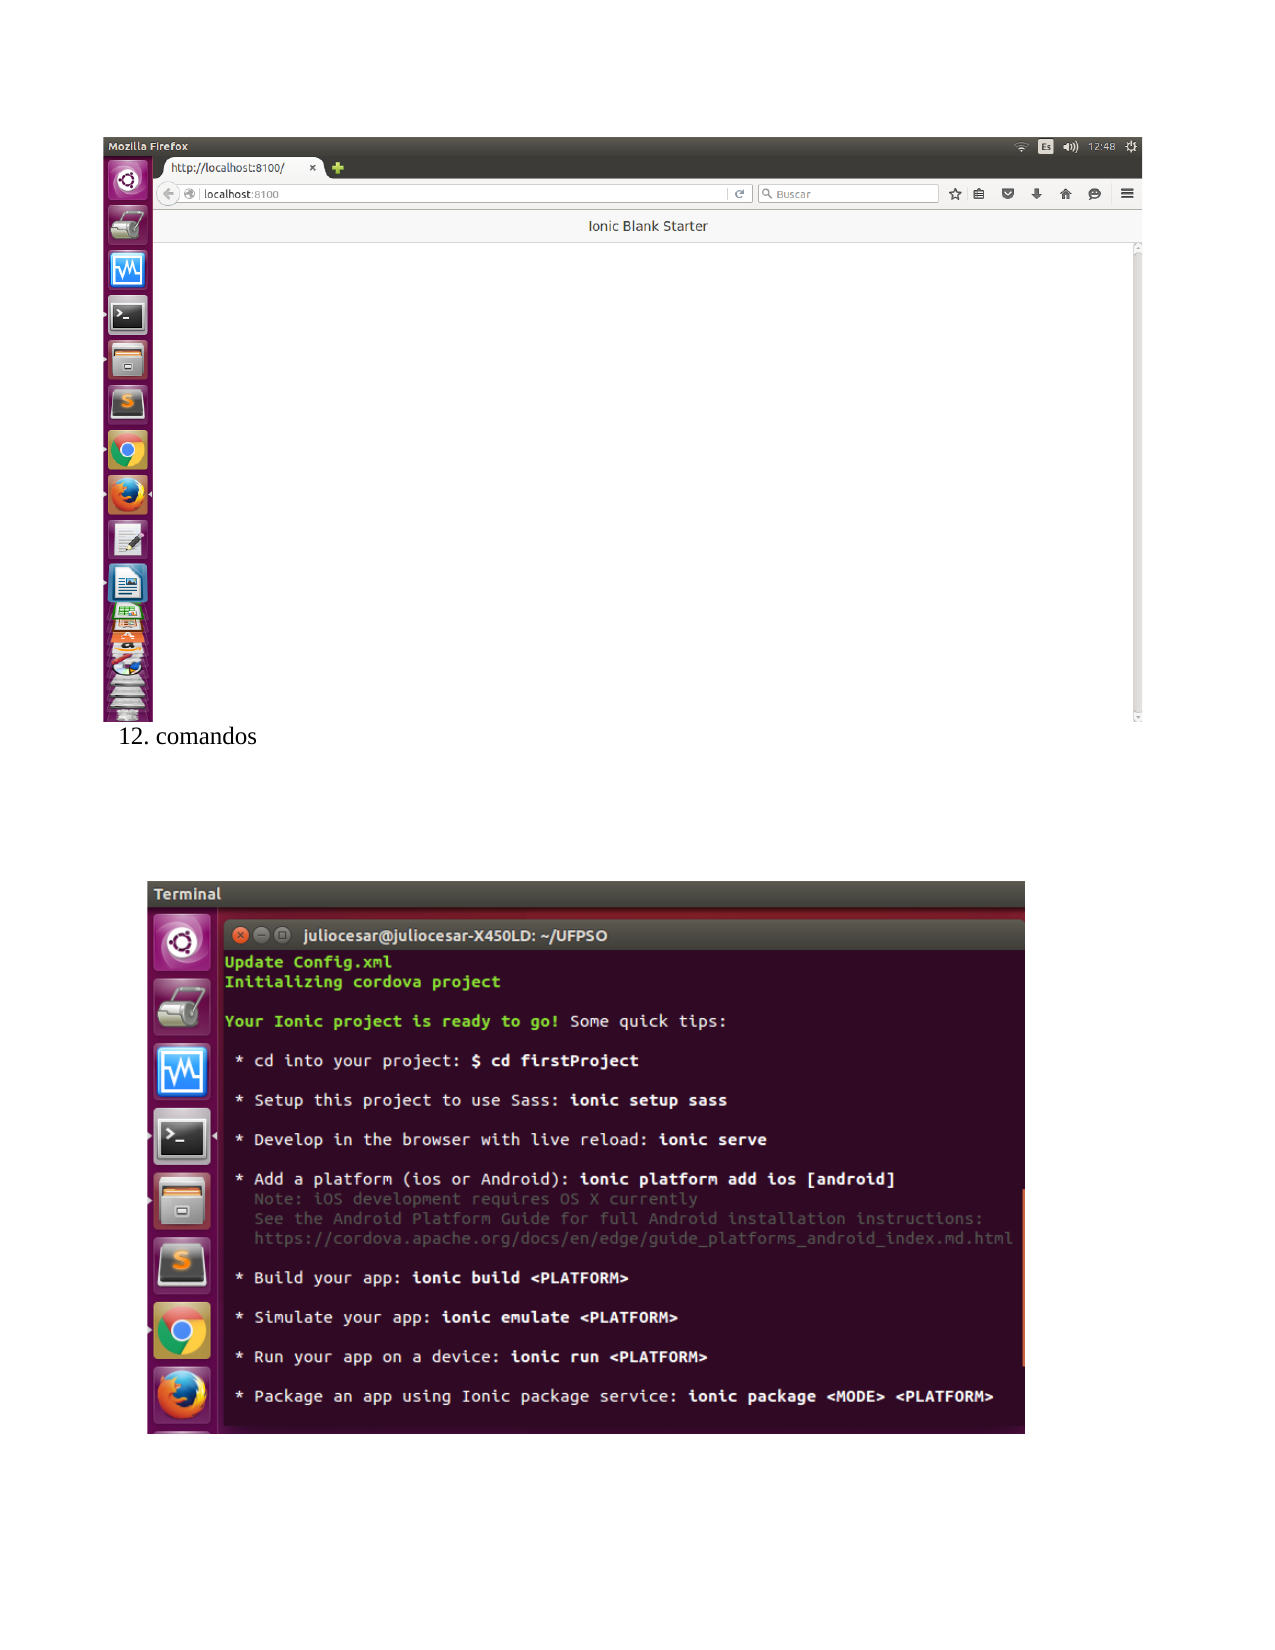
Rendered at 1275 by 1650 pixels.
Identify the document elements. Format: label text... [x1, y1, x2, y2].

list comandos [118, 176, 1157, 750]
